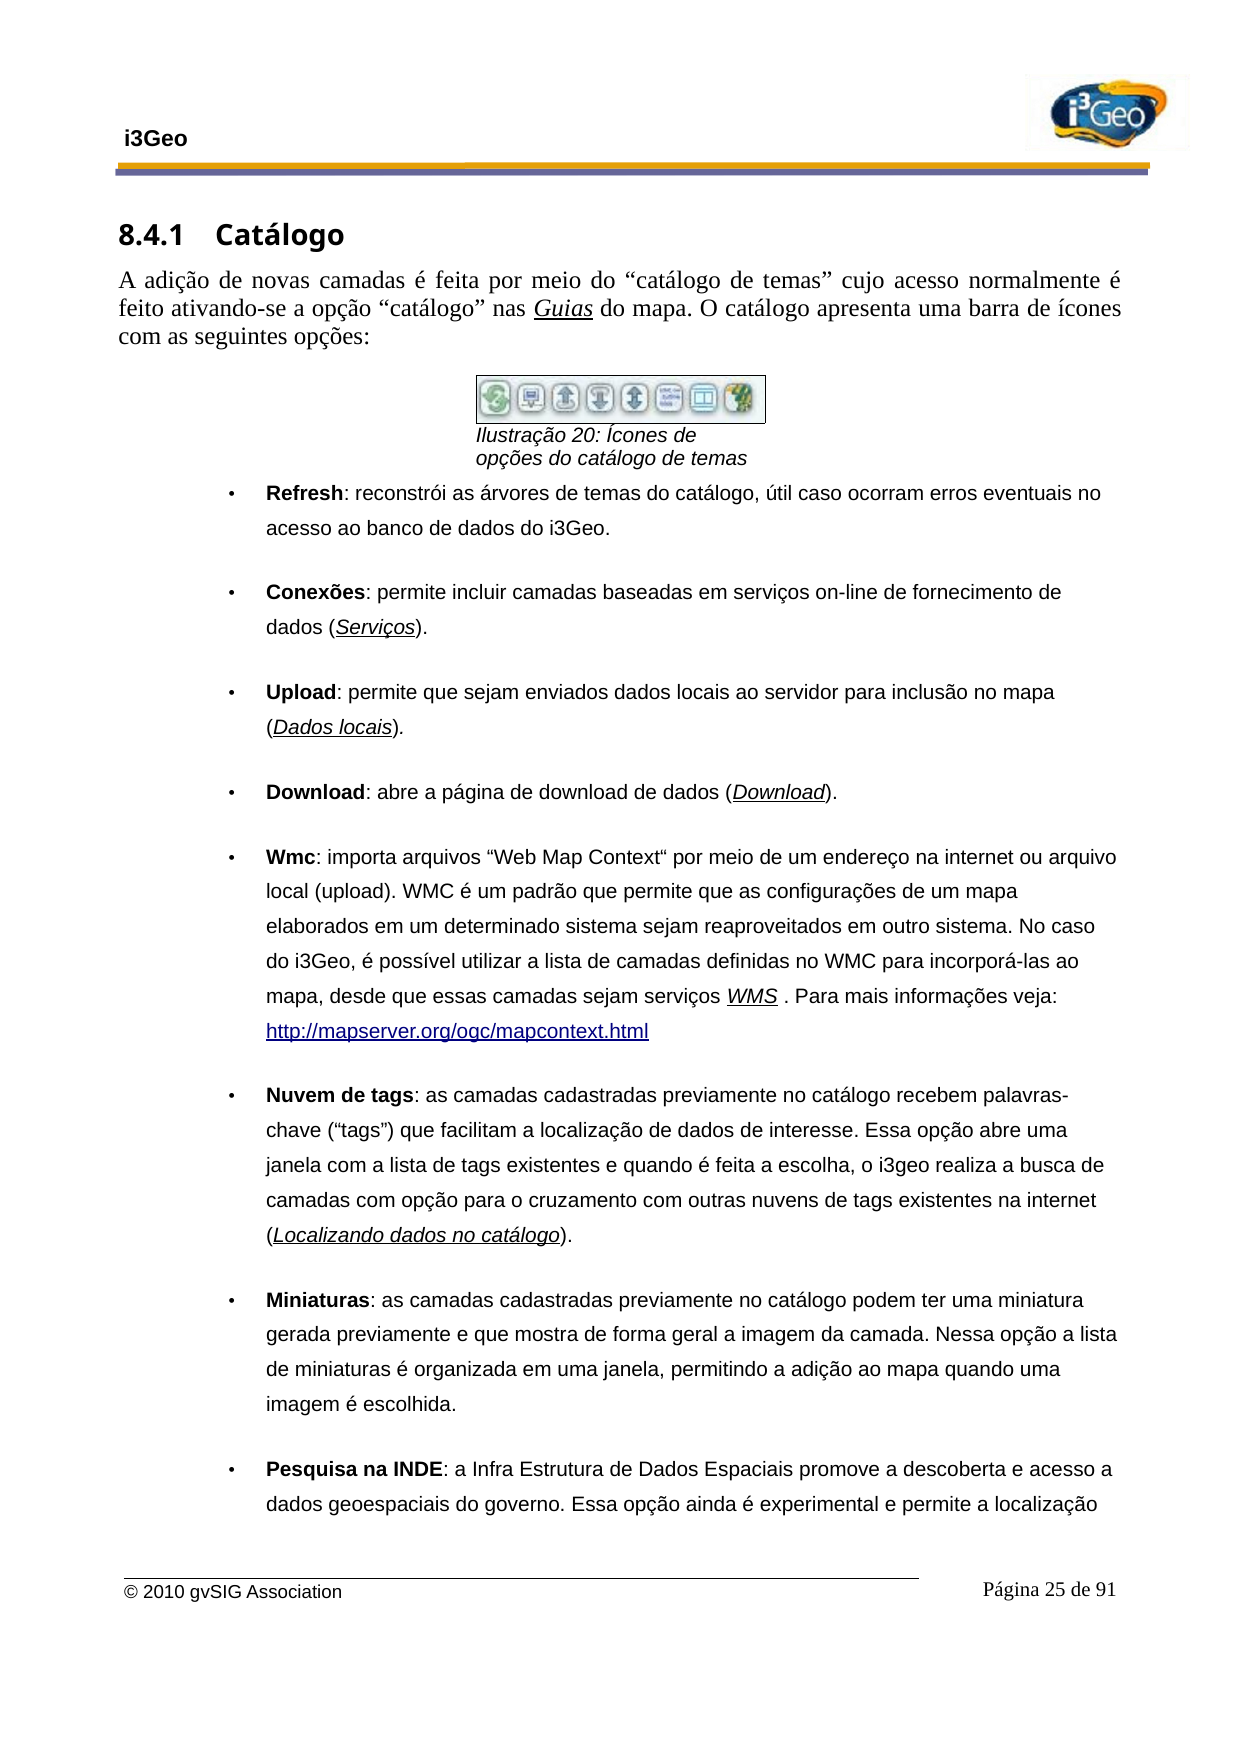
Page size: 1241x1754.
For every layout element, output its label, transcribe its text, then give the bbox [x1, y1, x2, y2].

subtitle Catálogo [118, 214, 1122, 254]
list Pesquisa na INDE: a Infra Estrutura de Dados Espaciais promove a descoberta e acesso a dados geoespaciais do governo. Essa opção ainda é experimental e permite a localização [228, 1457, 1122, 1515]
list Miniaturas: as camadas cadastradas previamente no catálogo podem ter uma miniatura gerada previamente e que mostra de forma geral a imagem da camada. Nessa opção a lista de miniaturas é organizada em uma janela, permitindo a adição ao mapa quando uma imagem é escolhida. [228, 1288, 1122, 1416]
text A adição de novas camadas é feita por meio do “catálogo de temas” cujo acesso normalmente é feito ativando-se a opção “catálogo” nas Guias do mapa. O catálogo apresenta uma barra de ícones com as seguintes opções: [118, 267, 1122, 350]
list Refresh: reconstrói as árvores de temas do catálogo, útil caso ocorram erros eventuais no acesso ao banco de dados do i3Geo. [228, 362, 1122, 539]
picture [1025, 74, 1191, 151]
list Download: abre a página de download de dados (Download). [228, 780, 1122, 803]
list Wmc: importa arquivos “Web Map Context“ por meio de um endereço na internet ou arquivo local (upload). WMC é um padrão que permite que as configurações de um mapa elaborados em um determinado sistema sejam reaproveitados em outro sistema. No caso do i3Geo, é possível utilizar a lista de camadas definidas no WMC para incorporá-las ao mapa, desde que essas camadas sejam serviços WMS . Para mais informações veja: http://mapserver.org/ogc/mapcontext.html [228, 845, 1122, 1042]
list Nuvem de tags: as camadas cadastradas previamente no catálogo recebem palavras-chave (“tags”) que facilitam a localização de dados de interesse. Essa opção abre uma janela com a lista de tags existentes e quando é feita a escolha, o i3geo realiza a busca de camadas com opção para o cruzamento com outras nuvens de tags existentes na internet (Localizando dados no catálogo). [228, 1084, 1122, 1246]
picture [477, 376, 765, 423]
list Conexões: permite incluir camadas baseadas em serviços on-line de fornecimento de dados (Serviços). [228, 581, 1122, 639]
list Ilustração 20: Ícones de opções do catálogo de temas [476, 424, 764, 470]
list Upload: permite que sejam enviados dados locais ao servidor para inclusão no mapa (Dados locais). [228, 681, 1122, 739]
